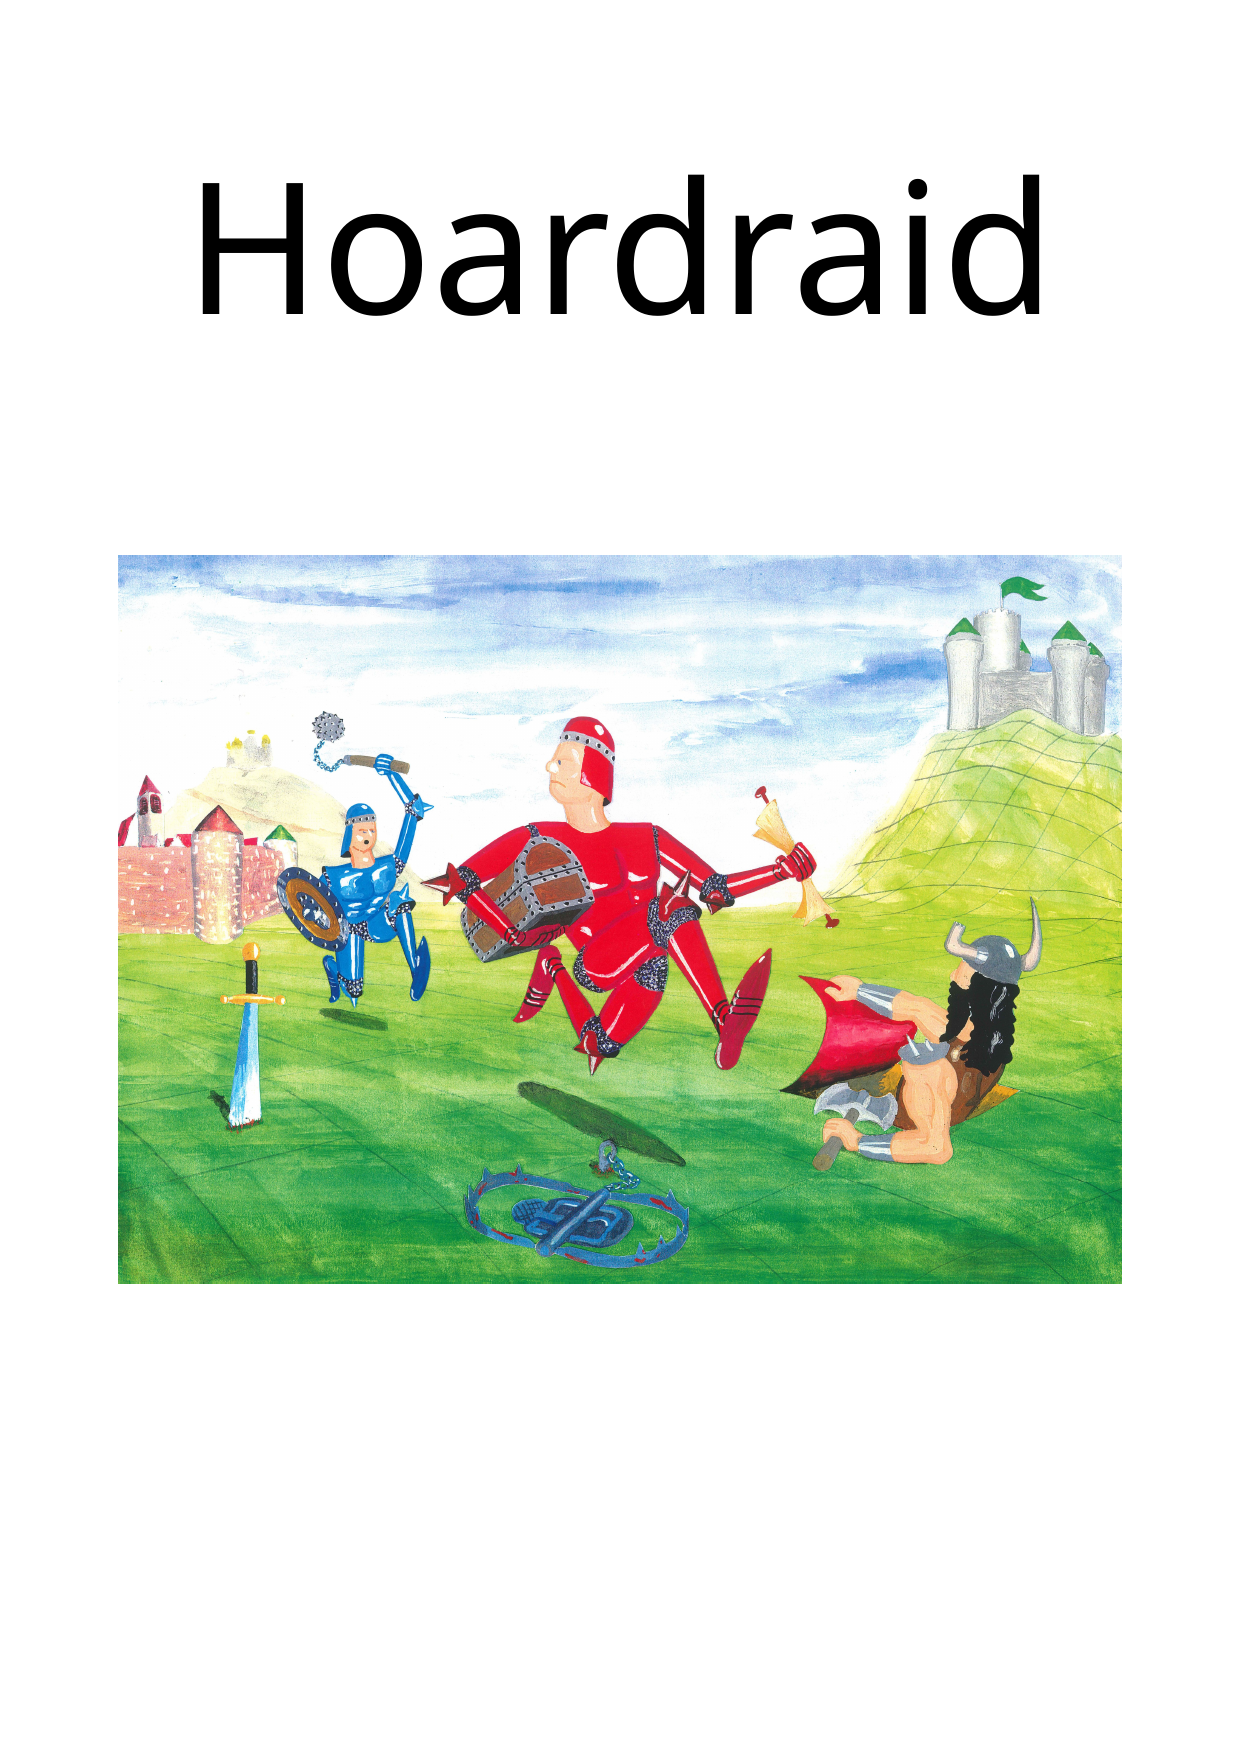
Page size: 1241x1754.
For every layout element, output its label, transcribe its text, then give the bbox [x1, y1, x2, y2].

text Hoardraid [118, 118, 1122, 368]
picture [118, 555, 1122, 1284]
